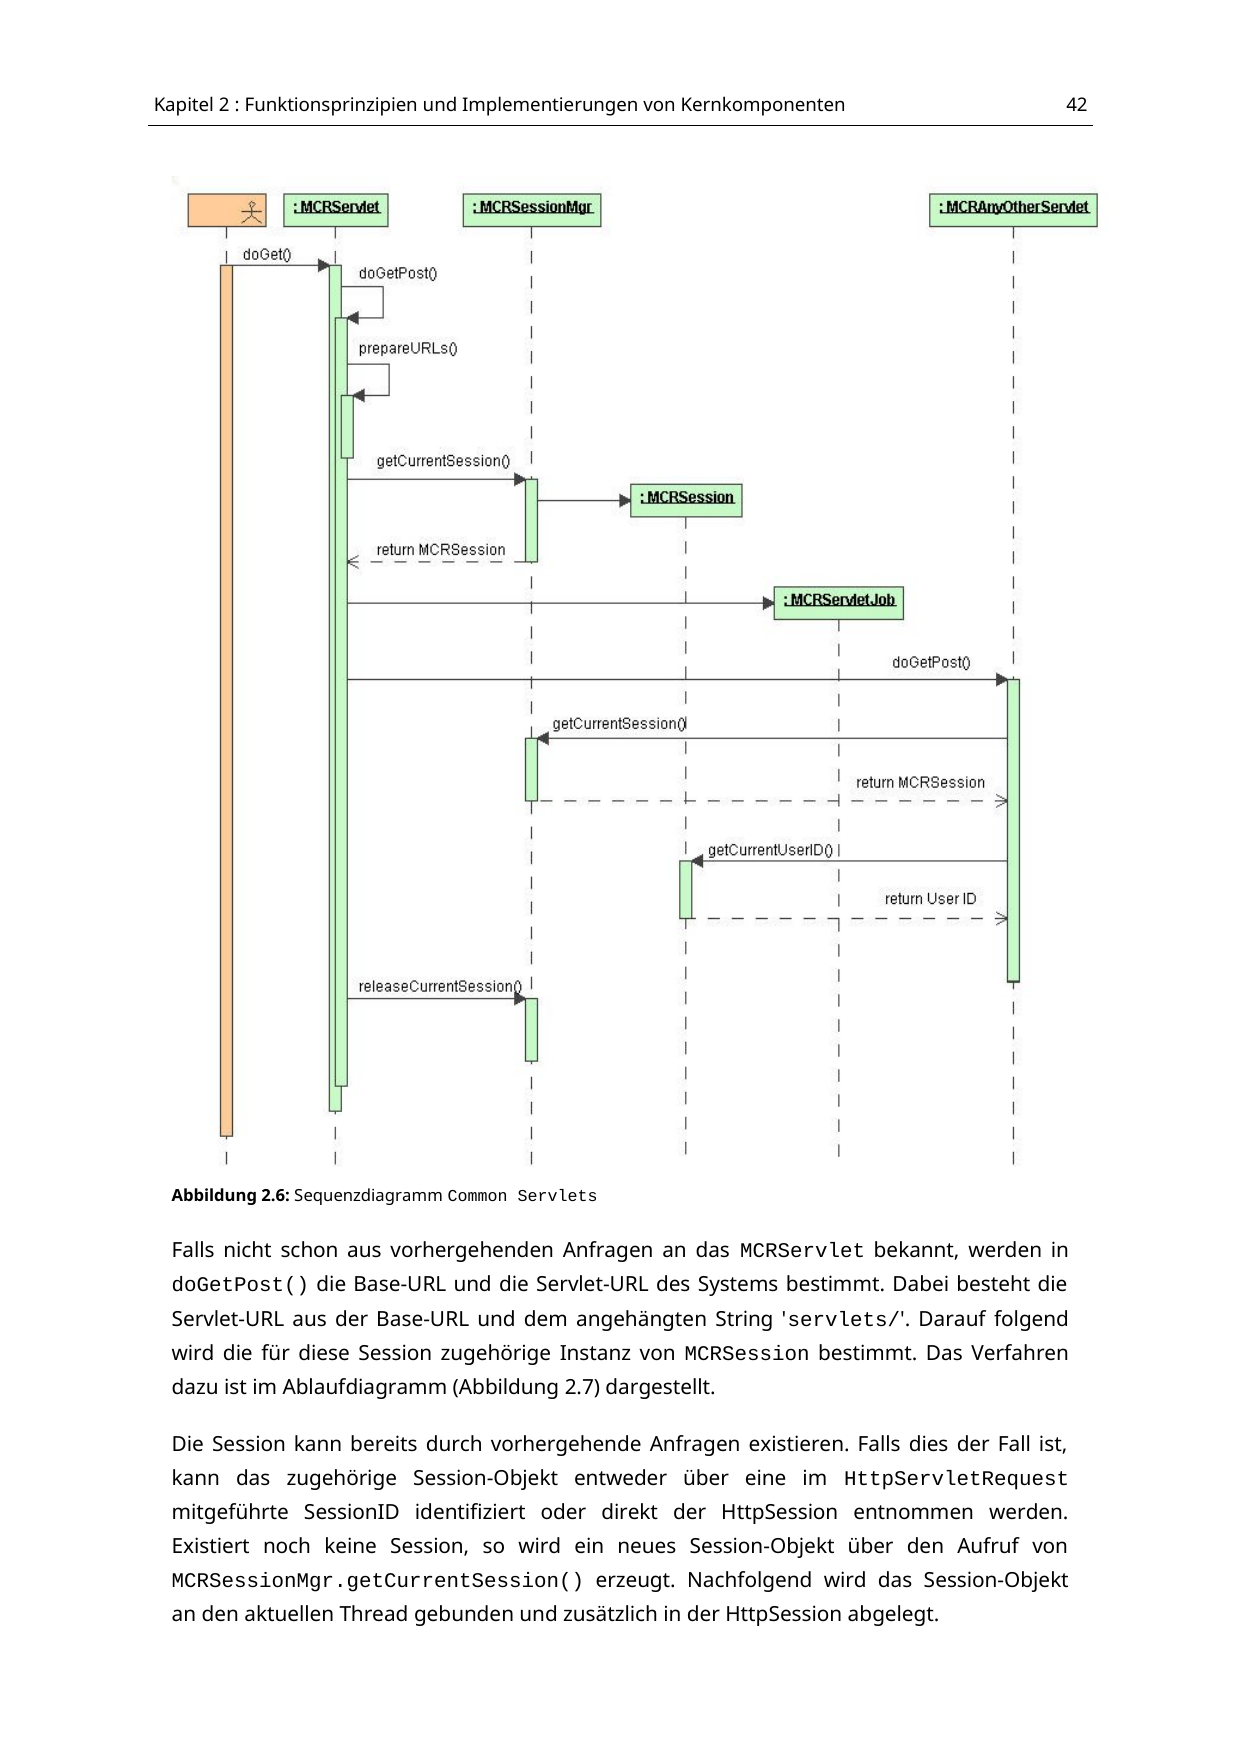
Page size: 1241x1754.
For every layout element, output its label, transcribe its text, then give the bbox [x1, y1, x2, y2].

text Die Session kann bereits durch vorhergehende Anfragen existieren. Falls dies der Fall ist, kann das zugehörige Session-Objekt entweder über eine im HttpServletRequest mitgeführte SessionID identifiziert oder direkt der HttpSession entnommen werden. Existiert noch keine Session, so wird ein neues Session-Objekt über den Aufruf von MCRSessionMgr.getCurrentSession() erzeugt. Nachfolgend wird das Session-Objekt an den aktuellen Thread gebunden und zusätzlich in der HttpSession abgelegt. [171, 1429, 1069, 1627]
text Abbildung 2.6: Sequenzdiagramm Common Servlets [171, 1167, 1113, 1206]
text Falls nicht schon aus vorhergehenden Anfragen an das MCRServlet bekannt, werden in doGetPost() die Base-URL und die Servlet-URL des Systems bestimmt. Dabei besteht die Servlet-URL aus der Base-URL und dem angehängten String 'servlets/'. Darauf folgend wird die für diese Session zugehörige Instanz von MCRSession bestimmt. Das Verfahren dazu ist im Ablaufdiagramm (Abbildung 2.7) dargestellt. [171, 1206, 1069, 1400]
text [148, 148, 1136, 1206]
picture [171, 176, 1117, 1167]
